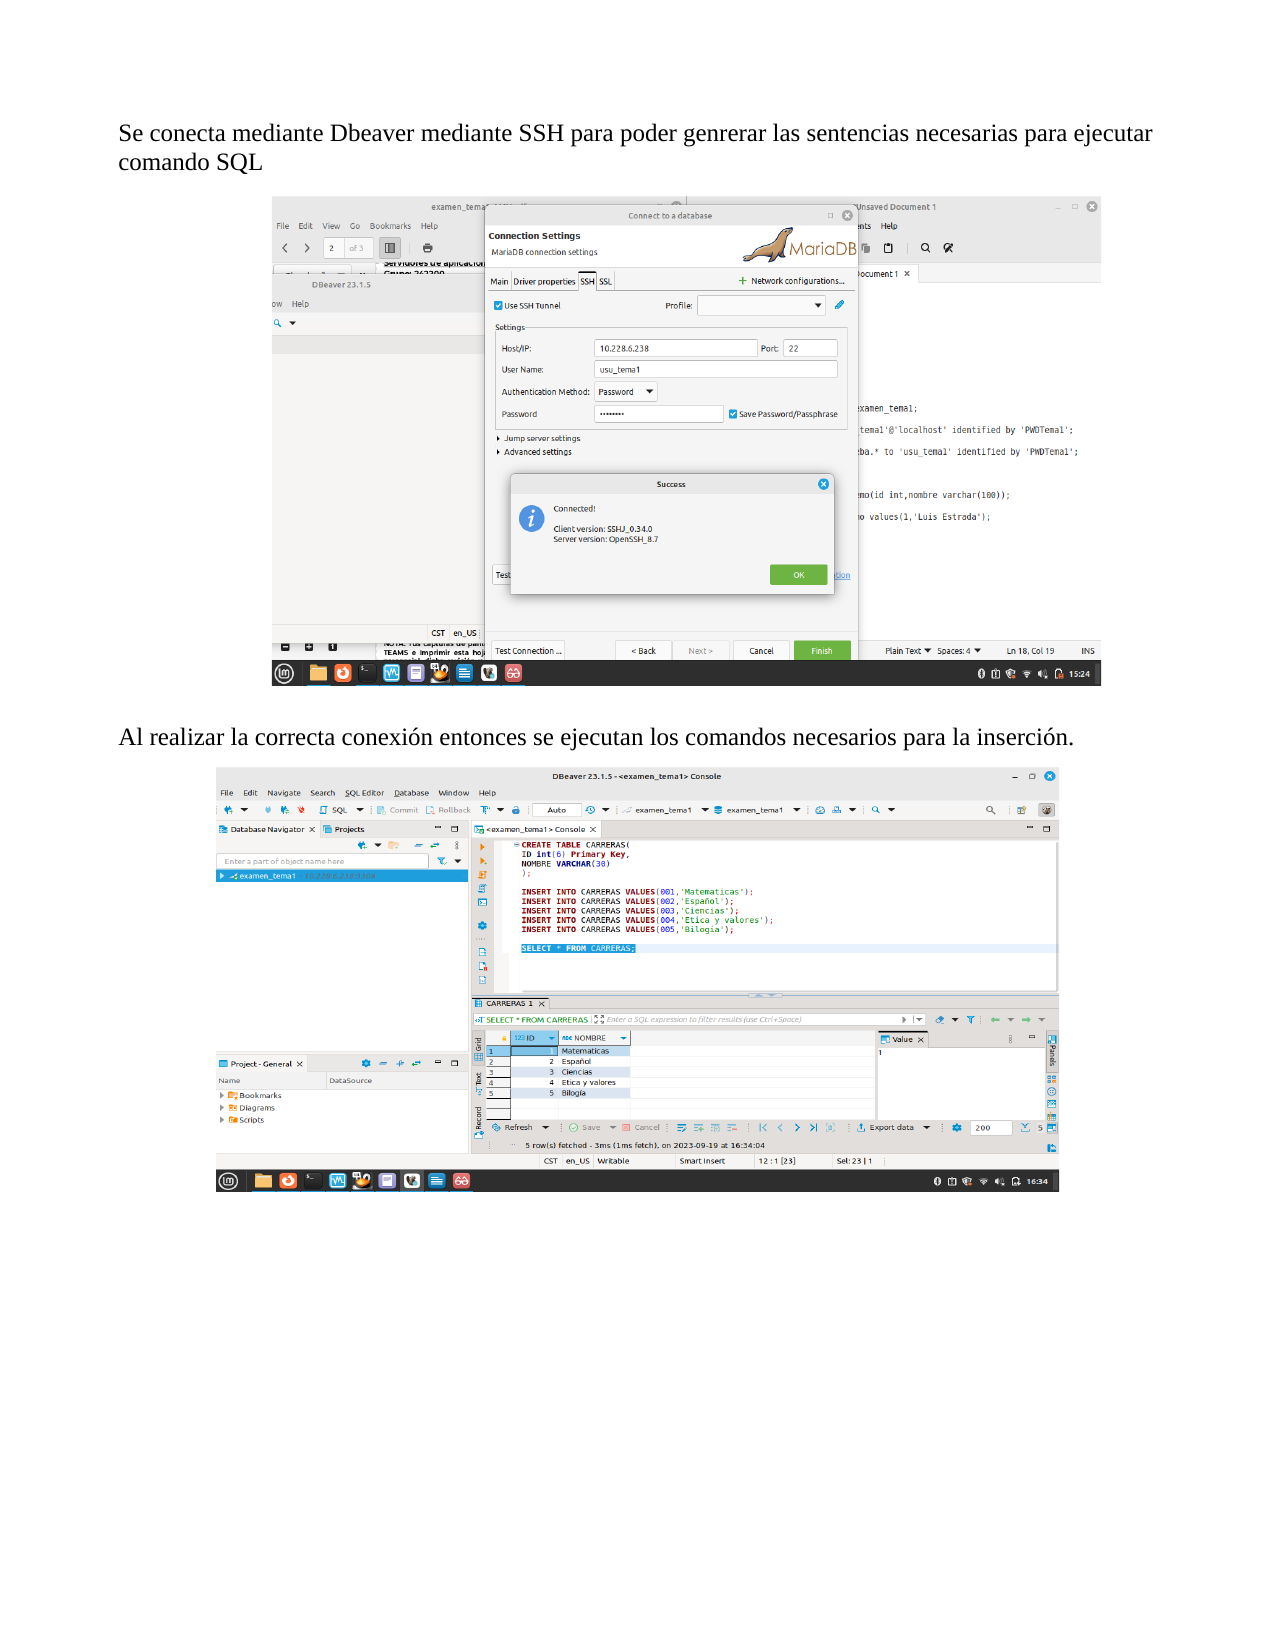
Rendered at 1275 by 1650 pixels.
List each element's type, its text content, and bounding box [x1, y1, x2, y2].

text Se conecta mediante Dbeaver mediante SSH para poder genrerar las sentencias necesarias para ejecutar comando SQL [118, 118, 1157, 176]
text Al realizar la correcta conexión entonces se ejecutan los comandos necesarios para la inserción. [118, 722, 1157, 751]
